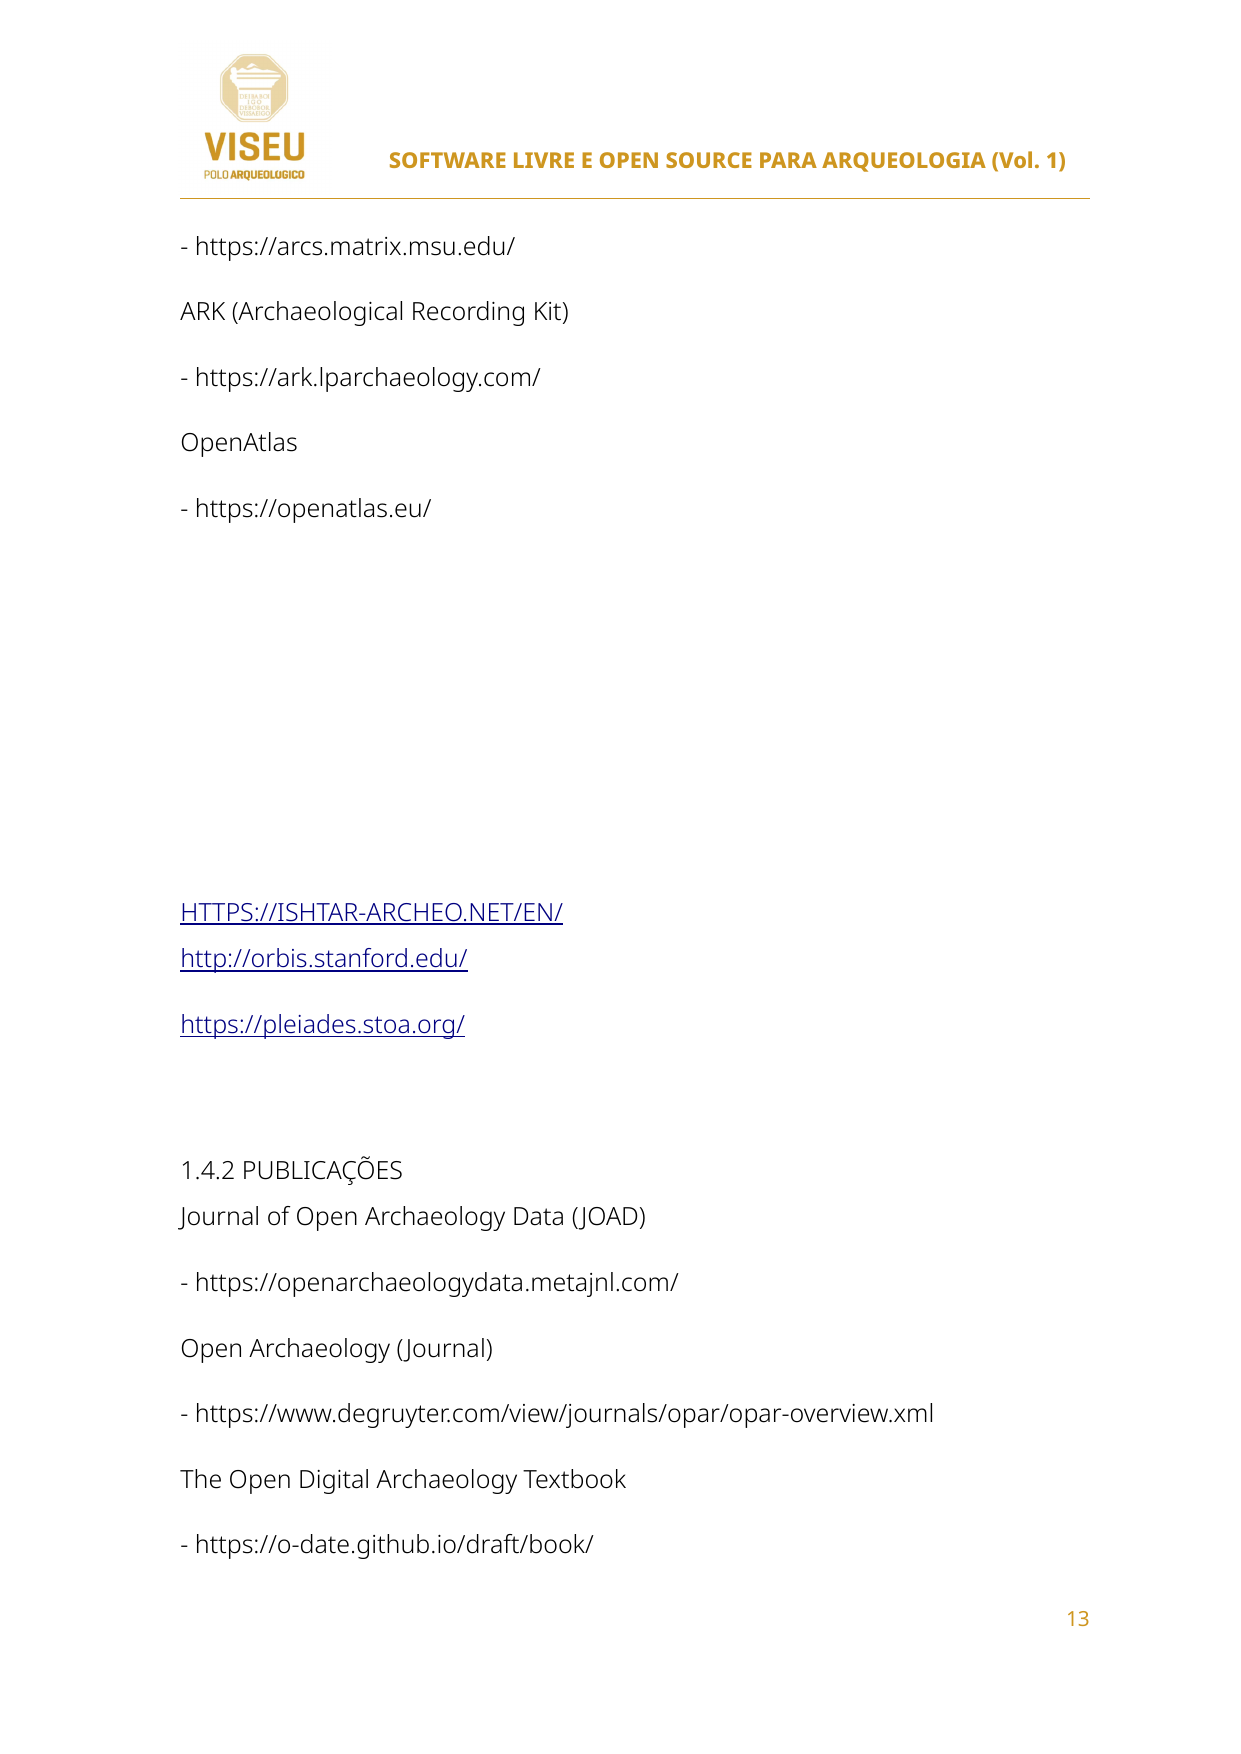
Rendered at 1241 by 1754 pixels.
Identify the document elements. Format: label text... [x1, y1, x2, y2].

text http://orbis.stanford.edu/ [180, 941, 1090, 975]
text - https://o-date.github.io/draft/book/ [180, 1527, 1090, 1561]
subtitle 1.4.2 Publicações [180, 1152, 1090, 1187]
subtitle https://ishtar-archeo.net/en/ [180, 894, 1090, 928]
text - https://arcs.matrix.msu.edu/ [180, 228, 1090, 262]
text The Open Digital Archaeology Textbook [180, 1462, 1090, 1496]
text Open Archaeology (Journal) [180, 1330, 1090, 1364]
text OpenAtlas [180, 425, 1090, 459]
text - https://openatlas.eu/ [180, 491, 1090, 525]
text ARK (Archaeological Recording Kit) [180, 294, 1090, 328]
text - https://openarchaeologydata.metajnl.com/ [180, 1265, 1090, 1299]
text https://pleiades.stoa.org/ [180, 1007, 1090, 1041]
text Journal of Open Archaeology Data (JOAD) [180, 1199, 1090, 1233]
text - https://www.degruyter.com/view/journals/opar/opar-overview.xml [180, 1396, 1090, 1430]
text - https://ark.lparchaeology.com/ [180, 359, 1090, 393]
